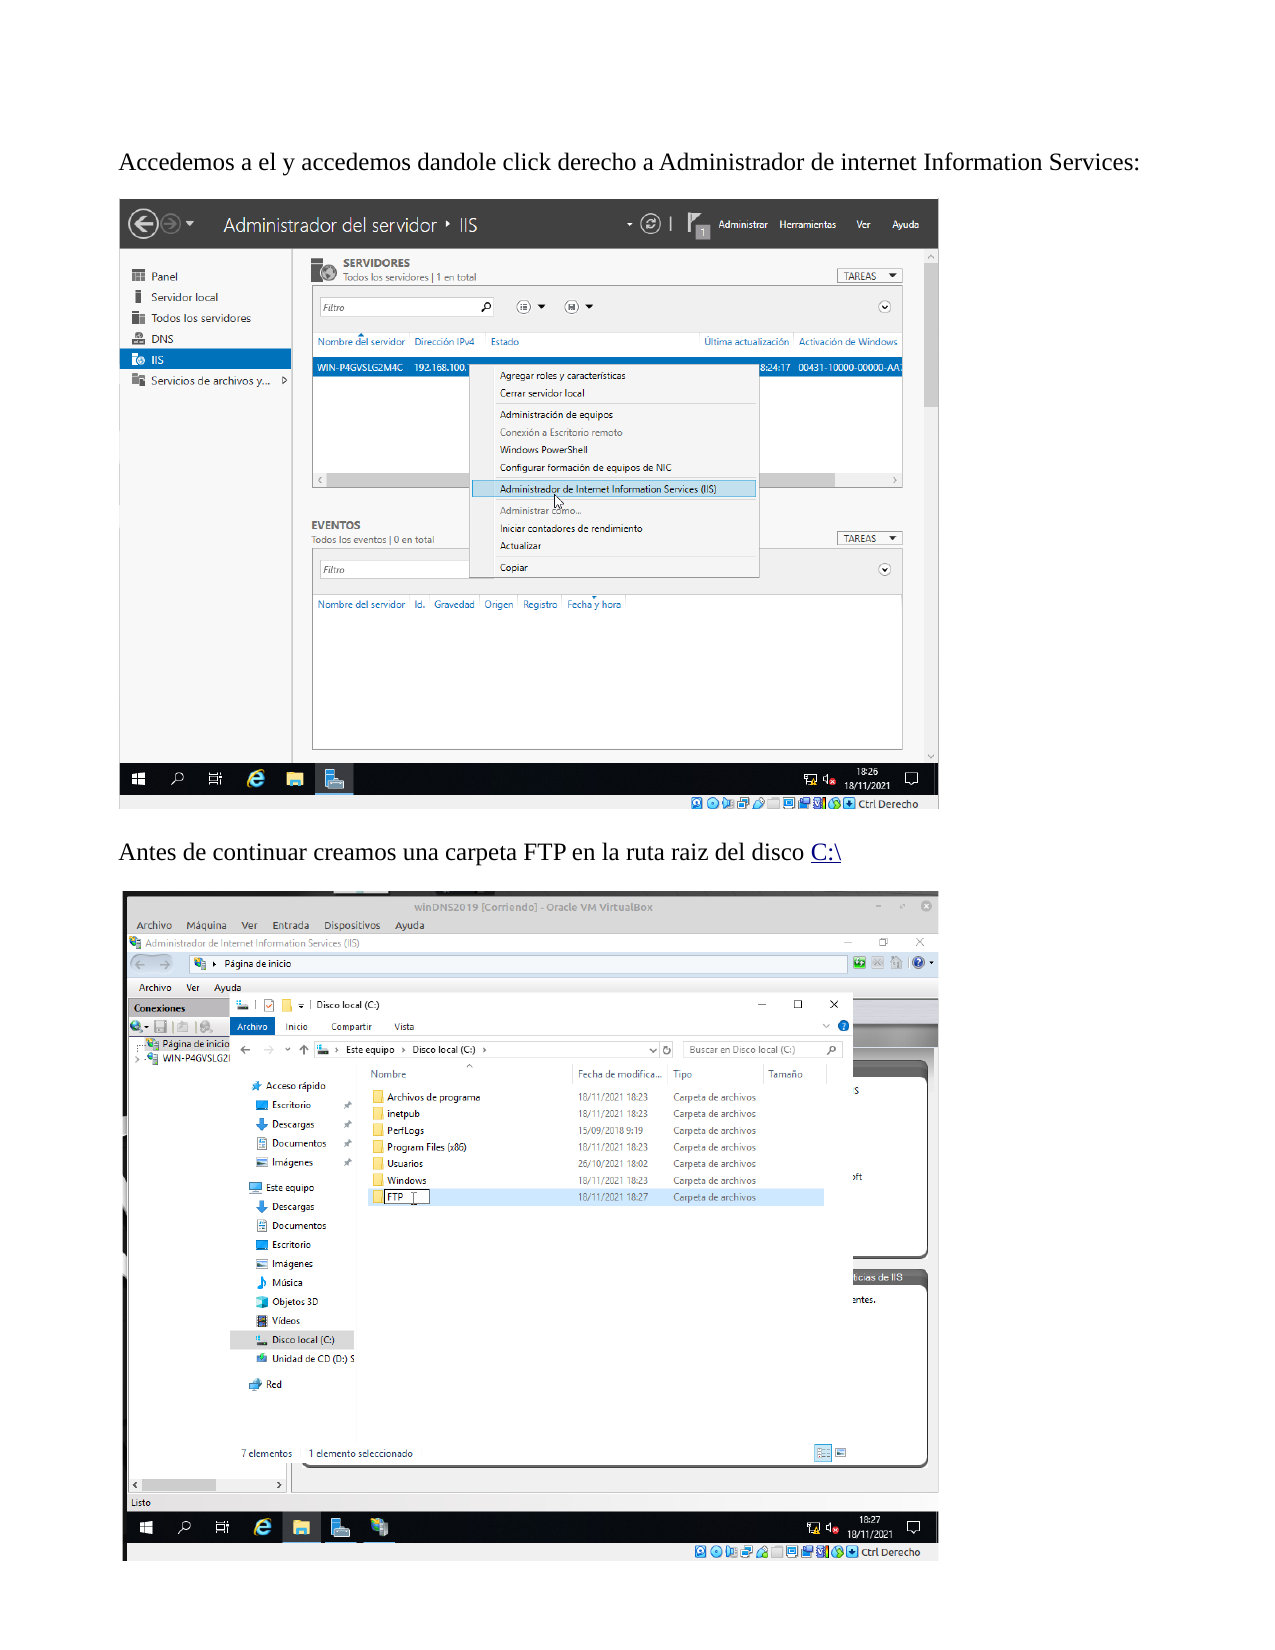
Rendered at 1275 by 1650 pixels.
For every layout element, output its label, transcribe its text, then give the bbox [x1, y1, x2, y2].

picture [864, 198, 939, 809]
text Antes de continuar creamos una carpeta FTP en la ruta raiz del disco C:\ [118, 837, 1157, 866]
text Accedemos a el y accedemos dandole click derecho a Administrador de internet Information Services: [118, 147, 1157, 176]
picture [858, 891, 939, 1561]
